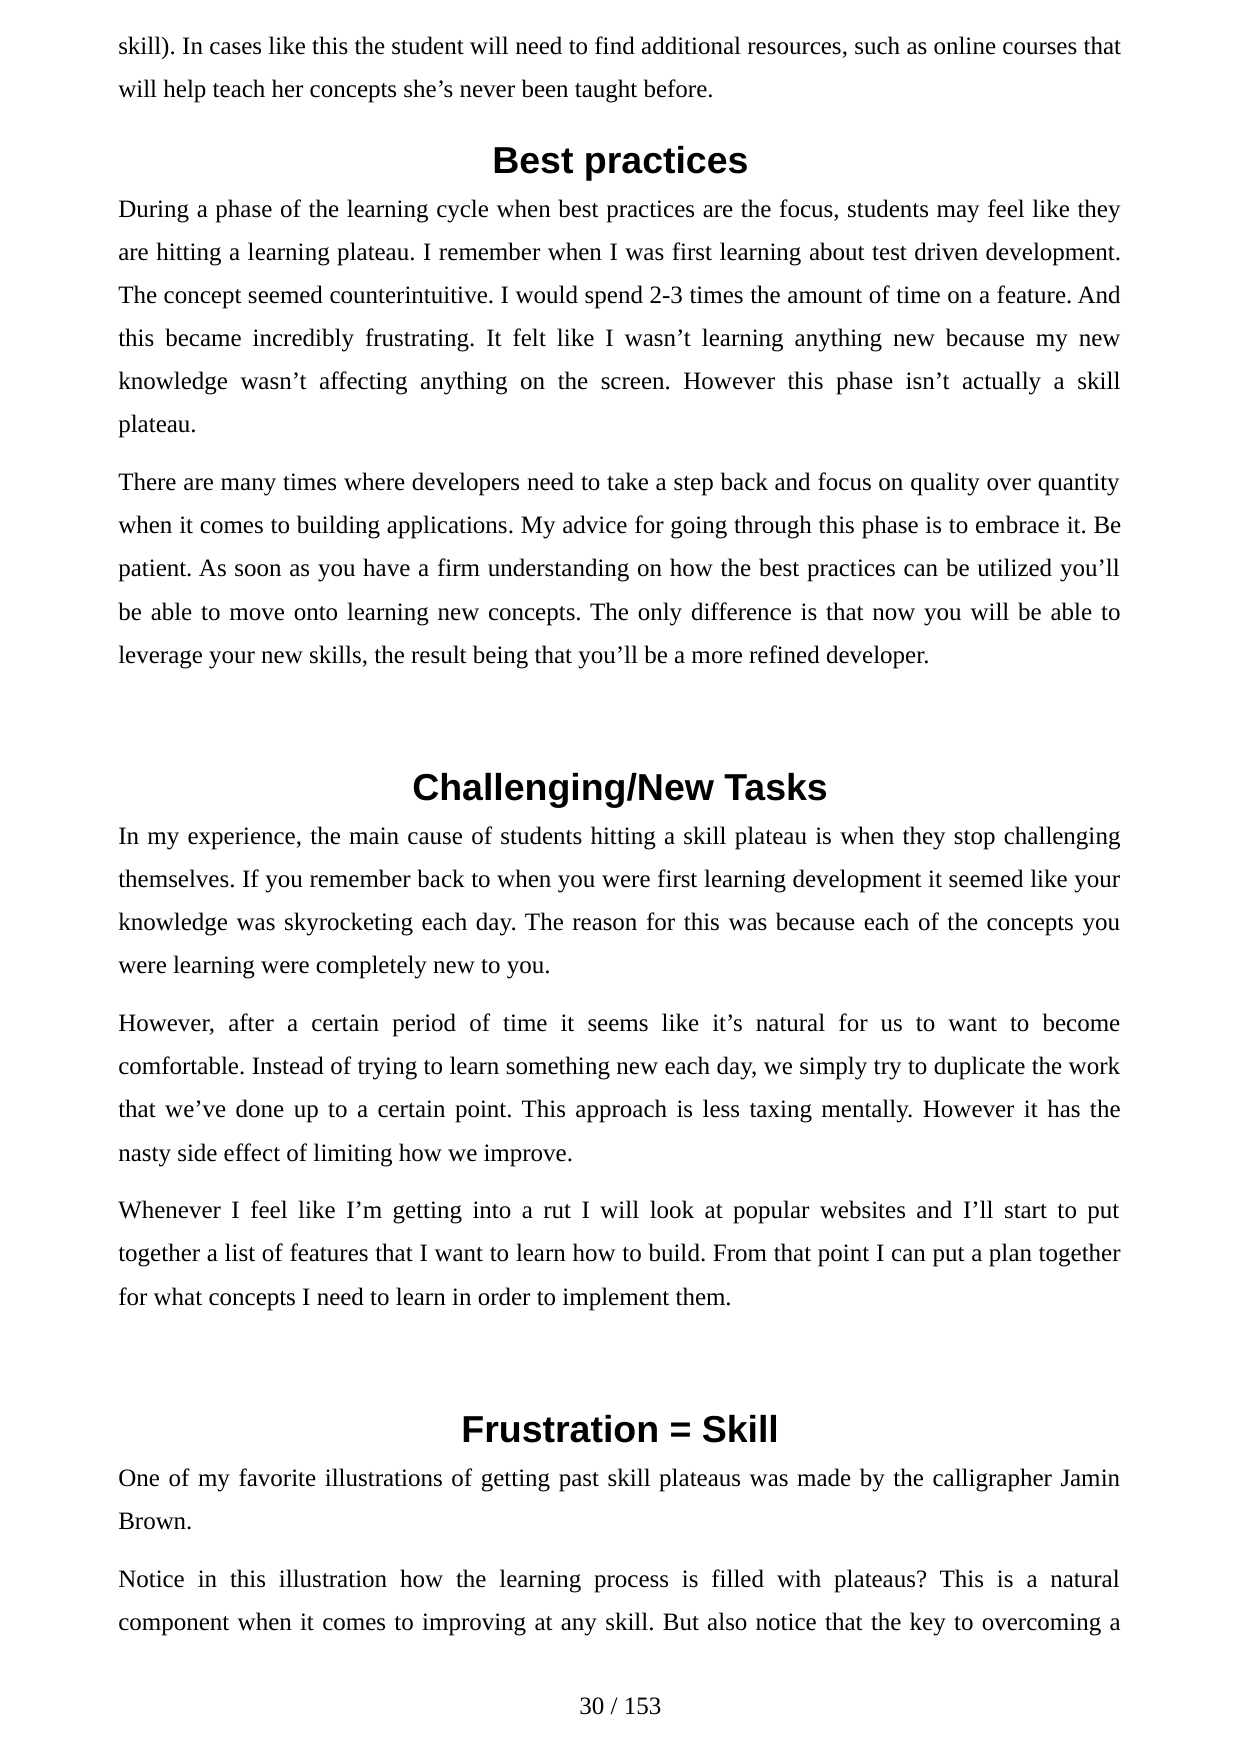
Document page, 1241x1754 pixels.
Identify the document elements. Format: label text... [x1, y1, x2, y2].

subtitle Challenging/New Tasks [118, 766, 1122, 809]
text During a phase of the learning cycle when best practices are the focus, students may feel like they are hitting a learning plateau. I remember when I was first learning about test driven development. The concept seemed counterintuitive. I would spend 2-3 times the amount of time on a feature. And this became incredibly frustrating. It felt like I wasn’t learning anything new because my new knowledge wasn’t affecting anything on the screen. However this phase isn’t actually a skill plateau. [118, 194, 1122, 438]
text skill). In cases like this the student will need to find additional resources, such as online courses that will help teach her concepts she’s never been taught before. [118, 31, 1122, 103]
text However, after a certain period of time it seems like it’s natural for us to want to become comfortable. Instead of trying to learn something new each day, we simply try to duplicate the work that we’ve done up to a certain point. This approach is less taxing mentally. However it has the nasty side effect of limiting how we improve. [118, 1008, 1122, 1166]
subtitle Best practices [118, 138, 1122, 181]
text In my experience, the main cause of students hitting a skill plateau is when they stop challenging themselves. If you remember back to when you were first learning development it seemed like your knowledge was skyrocketing each day. The reason for this was because each of the concepts you were learning were completely new to you. [118, 821, 1122, 979]
text Whenever I feel like I’m getting into a rut I will look at popular websites and I’ll start to put together a list of features that I want to learn how to build. From that point I can put a plan together for what concepts I need to learn in order to implement them. [118, 1195, 1122, 1310]
text There are many times where developers need to take a step back and focus on quality over quantity when it comes to building applications. My advice for going through this phase is to embrace it. Be patient. As soon as you have a firm understanding on how the best practices can be utilized you’ll be able to move onto learning new concepts. The only difference is that now you will be able to leverage your new skills, the result being that you’ll be a more refined developer. [118, 467, 1122, 668]
text Notice in this illustration how the learning process is filled with plateaus? This is a natural component when it comes to improving at any skill. But also notice that the key to overcoming a [118, 1564, 1122, 1636]
subtitle Frustration = Skill [118, 1407, 1122, 1451]
text One of my favorite illustrations of getting past skill plateaus was made by the calligrapher Jamin Brown. [118, 1463, 1122, 1535]
